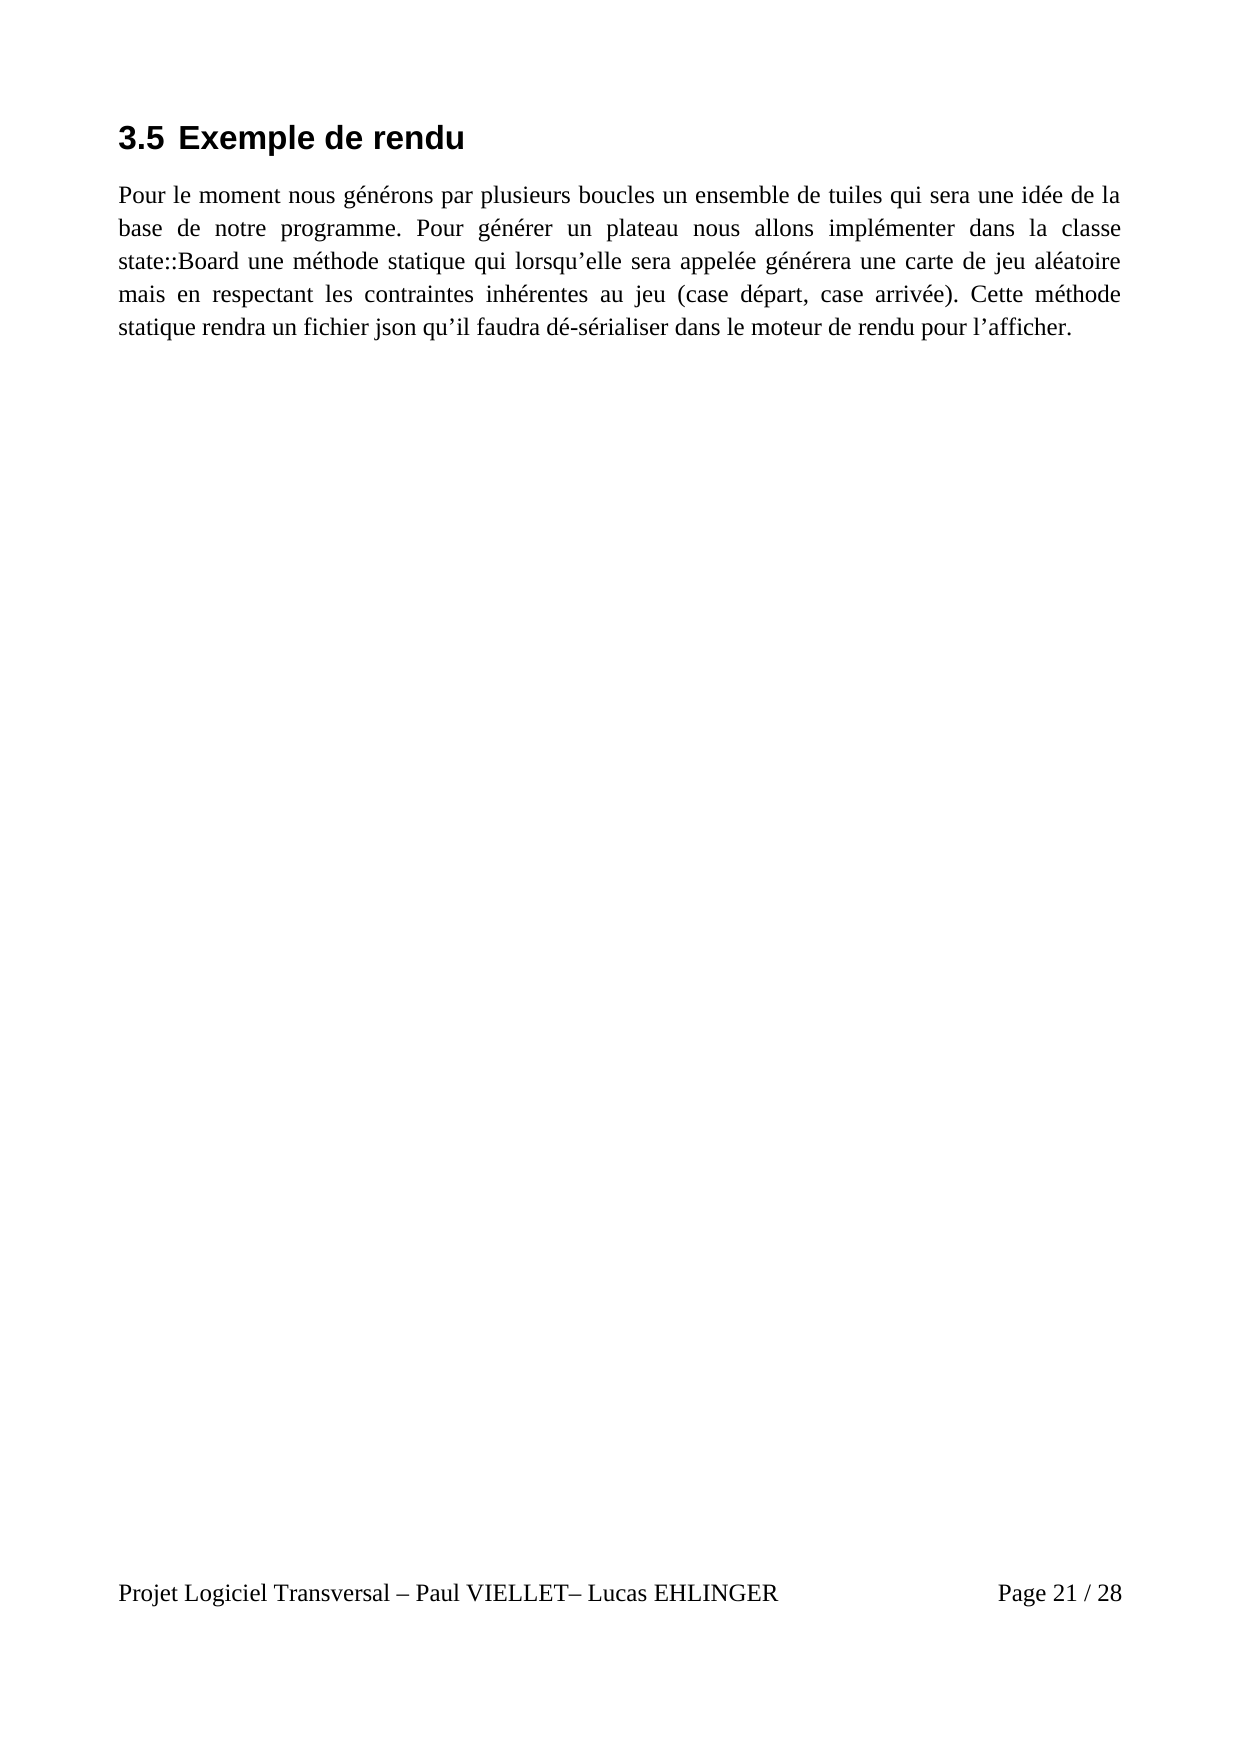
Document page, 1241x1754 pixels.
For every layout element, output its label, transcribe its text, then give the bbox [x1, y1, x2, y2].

text Pour le moment nous générons par plusieurs boucles un ensemble de tuiles qui sera une idée de la base de notre programme. Pour générer un plateau nous allons implémenter dans la classe state::Board une méthode statique qui lorsqu’elle sera appelée générera une carte de jeu aléatoire mais en respectant les contraintes inhérentes au jeu (case départ, case arrivée). Cette méthode statique rendra un fichier json qu’il faudra dé-sérialiser dans le moteur de rendu pour l’afficher. [118, 180, 1122, 341]
subtitle Exemple de rendu [118, 118, 1122, 157]
